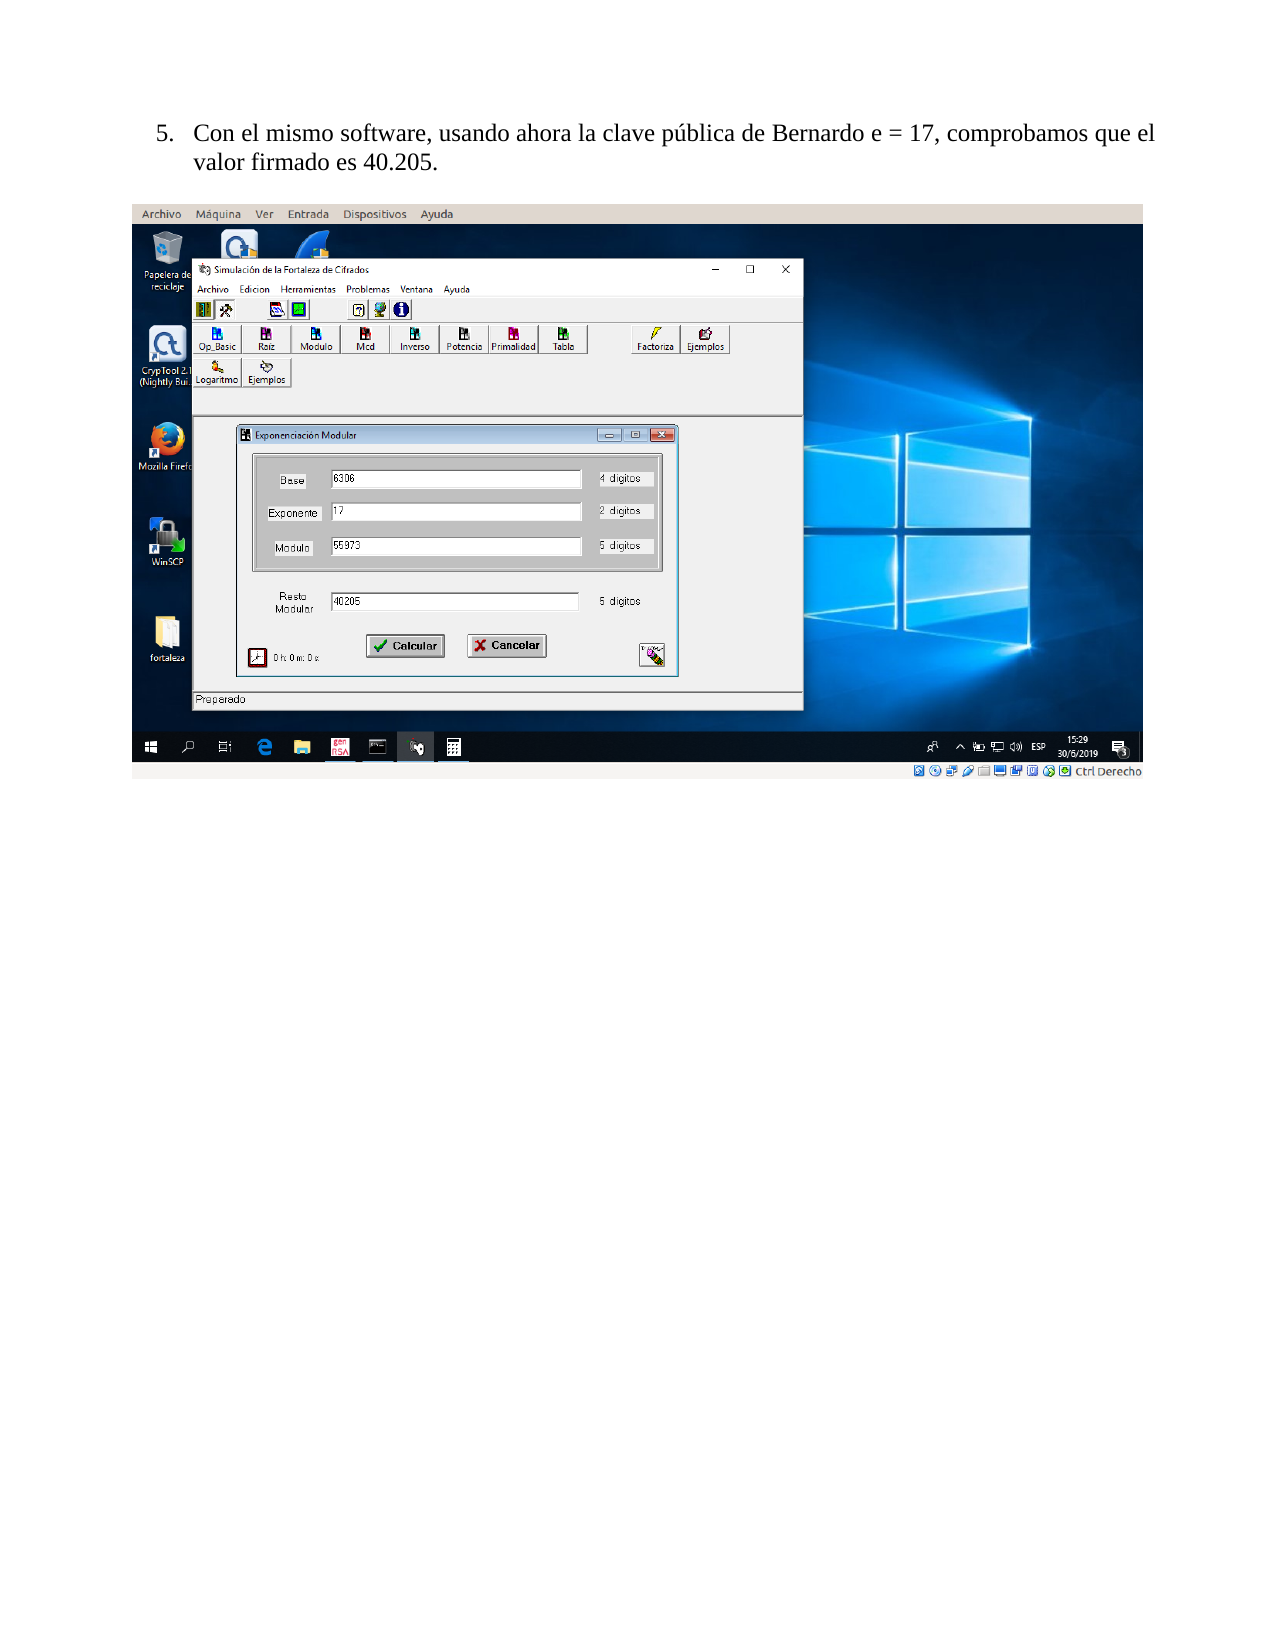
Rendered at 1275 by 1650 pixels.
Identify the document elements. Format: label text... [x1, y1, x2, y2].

list Con el mismo software, usando ahora la clave pública de Bernardo e = 17, comprobamos que el valor firmado es 40.205. [156, 118, 1157, 176]
picture [132, 204, 1143, 779]
